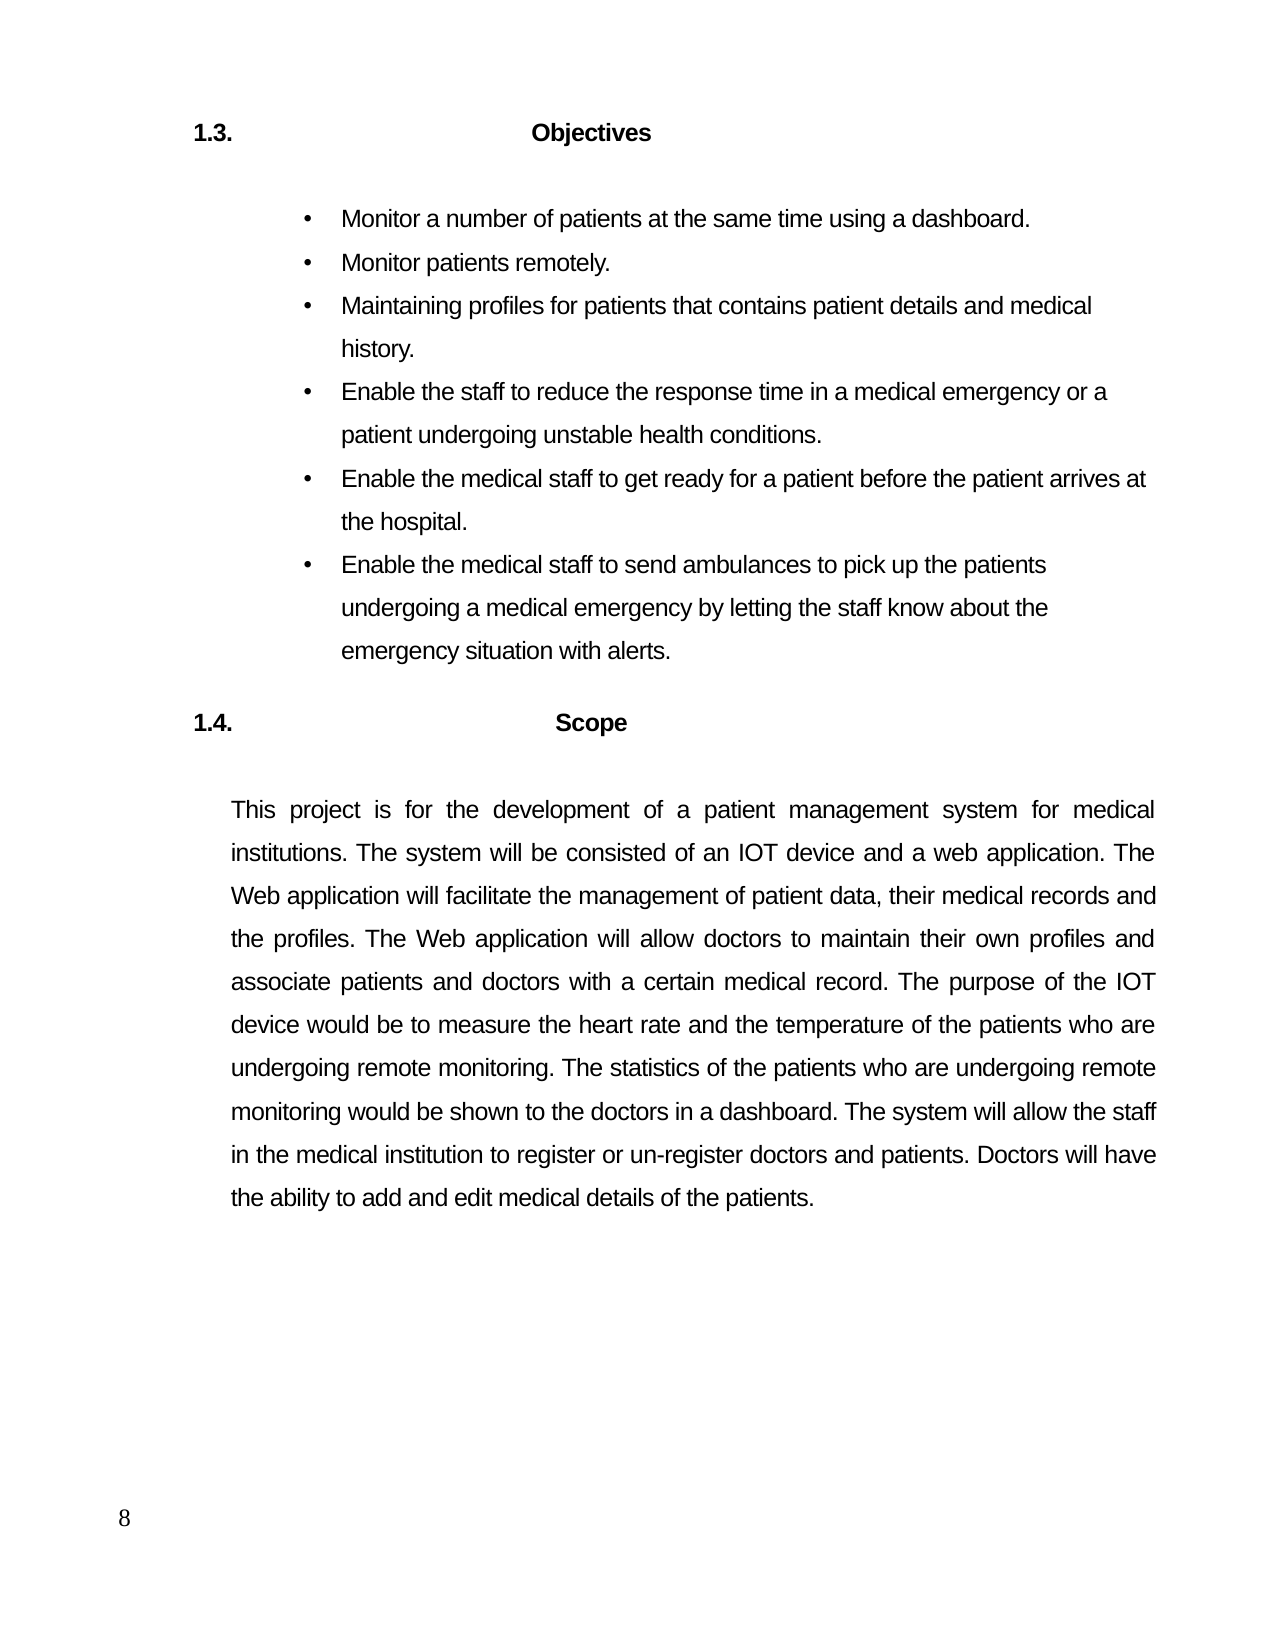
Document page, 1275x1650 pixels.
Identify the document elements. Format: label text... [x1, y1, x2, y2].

text This project is for the development of a patient management system for medical institutions. The system will be consisted of an IOT device and a web application. The Web application will facilitate the management of patient data, their medical records and the profiles. The Web application will allow doctors to maintain their own profiles and associate patients and doctors with a certain medical record. The purpose of the IOT device would be to measure the heart rate and the temperature of the patients who are undergoing remote monitoring. The statistics of the patients who are undergoing remote monitoring would be shown to the doctors in a dashboard. The system will allow the staff in the medical institution to register or un-register doctors and patients. Doctors will have the ability to add and edit medical details of the patients. [231, 794, 1157, 1211]
list Enable the staff to reduce the response time in a medical emergency or a patient undergoing unstable health conditions. [303, 377, 1157, 449]
list Maintaining profiles for patients that contains patient details and medical history. [303, 291, 1157, 363]
list Objectives [193, 118, 1157, 147]
list Enable the medical staff to send ambulances to pick up the patients undergoing a medical emergency by letting the staff know about the emergency situation with alerts. [303, 550, 1157, 665]
list Monitor patients remotely. [303, 248, 1157, 277]
list Scope [193, 708, 1157, 737]
list Monitor a number of patients at the same time using a dashboard. [303, 204, 1157, 233]
list Enable the medical staff to get ready for a patient before the patient arrives at the hospital. [303, 464, 1157, 536]
